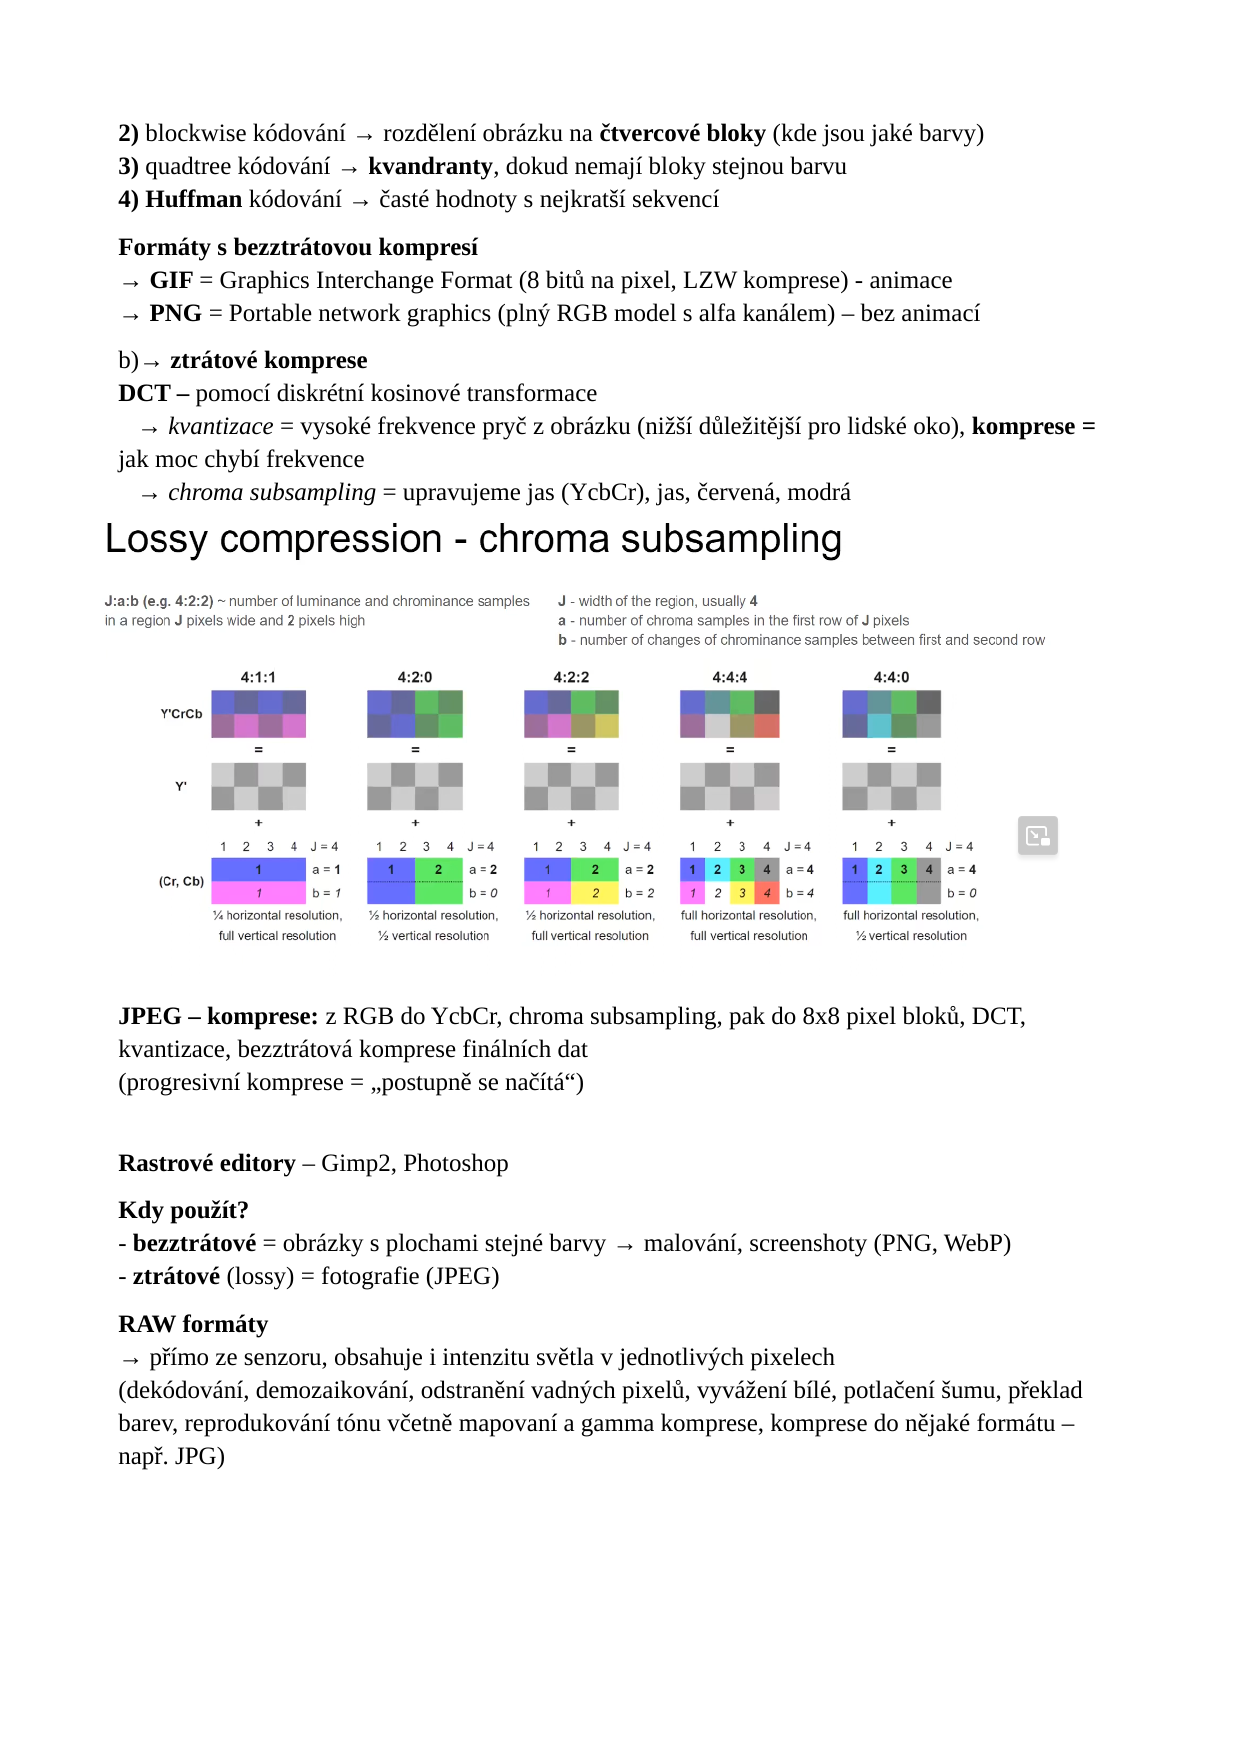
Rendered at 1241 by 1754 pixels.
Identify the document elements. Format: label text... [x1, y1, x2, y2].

picture [101, 517, 1060, 976]
text b)→ ztrátové komprese DCT – pomocí diskrétní kosinové transformace → kvantizace = vysoké frekvence pryč z obrázku (nižší důležitější pro lidské oko), komprese = jak moc chybí frekvence → chroma subsampling = upravujeme jas (YcbCr), jas, červená, modrá [118, 345, 1122, 506]
text JPEG – komprese: z RGB do YcbCr, chroma subsampling, pak do 8x8 pixel bloků, DCT, kvantizace, bezztrátová komprese finálních dat (progresivní komprese = „postupně se načítá“) [118, 1001, 1122, 1129]
text Rastrové editory – Gimp2, Photoshop [118, 1148, 1122, 1177]
text Formáty s bezztrátovou kompresí → GIF = Graphics Interchange Format (8 bitů na pixel, LZW komprese) - animace → PNG = Portable network graphics (plný RGB model s alfa kanálem) – bez animací [118, 232, 1122, 327]
text 2) blockwise kódování → rozdělení obrázku na čtvercové bloky (kde jsou jaké barvy) 3) quadtree kódování → kvandranty, dokud nemají bloky stejnou barvu 4) Huffman kódování → časté hodnoty s nejkratší sekvencí [118, 118, 1122, 213]
text Kdy použít? - bezztrátové = obrázky s plochami stejné barvy → malování, screenshoty (PNG, WebP) - ztrátové (lossy) = fotografie (JPEG) [118, 1195, 1122, 1290]
text RAW formáty → přímo ze senzoru, obsahuje i intenzitu světla v jednotlivých pixelech (dekódování, demozaikování, odstranění vadných pixelů, vyvážení bílé, potlačení šumu, překlad barev, reprodukování tónu včetně mapovaní a gamma komprese, komprese do nějaké formátu – např. JPG) [118, 1309, 1122, 1470]
